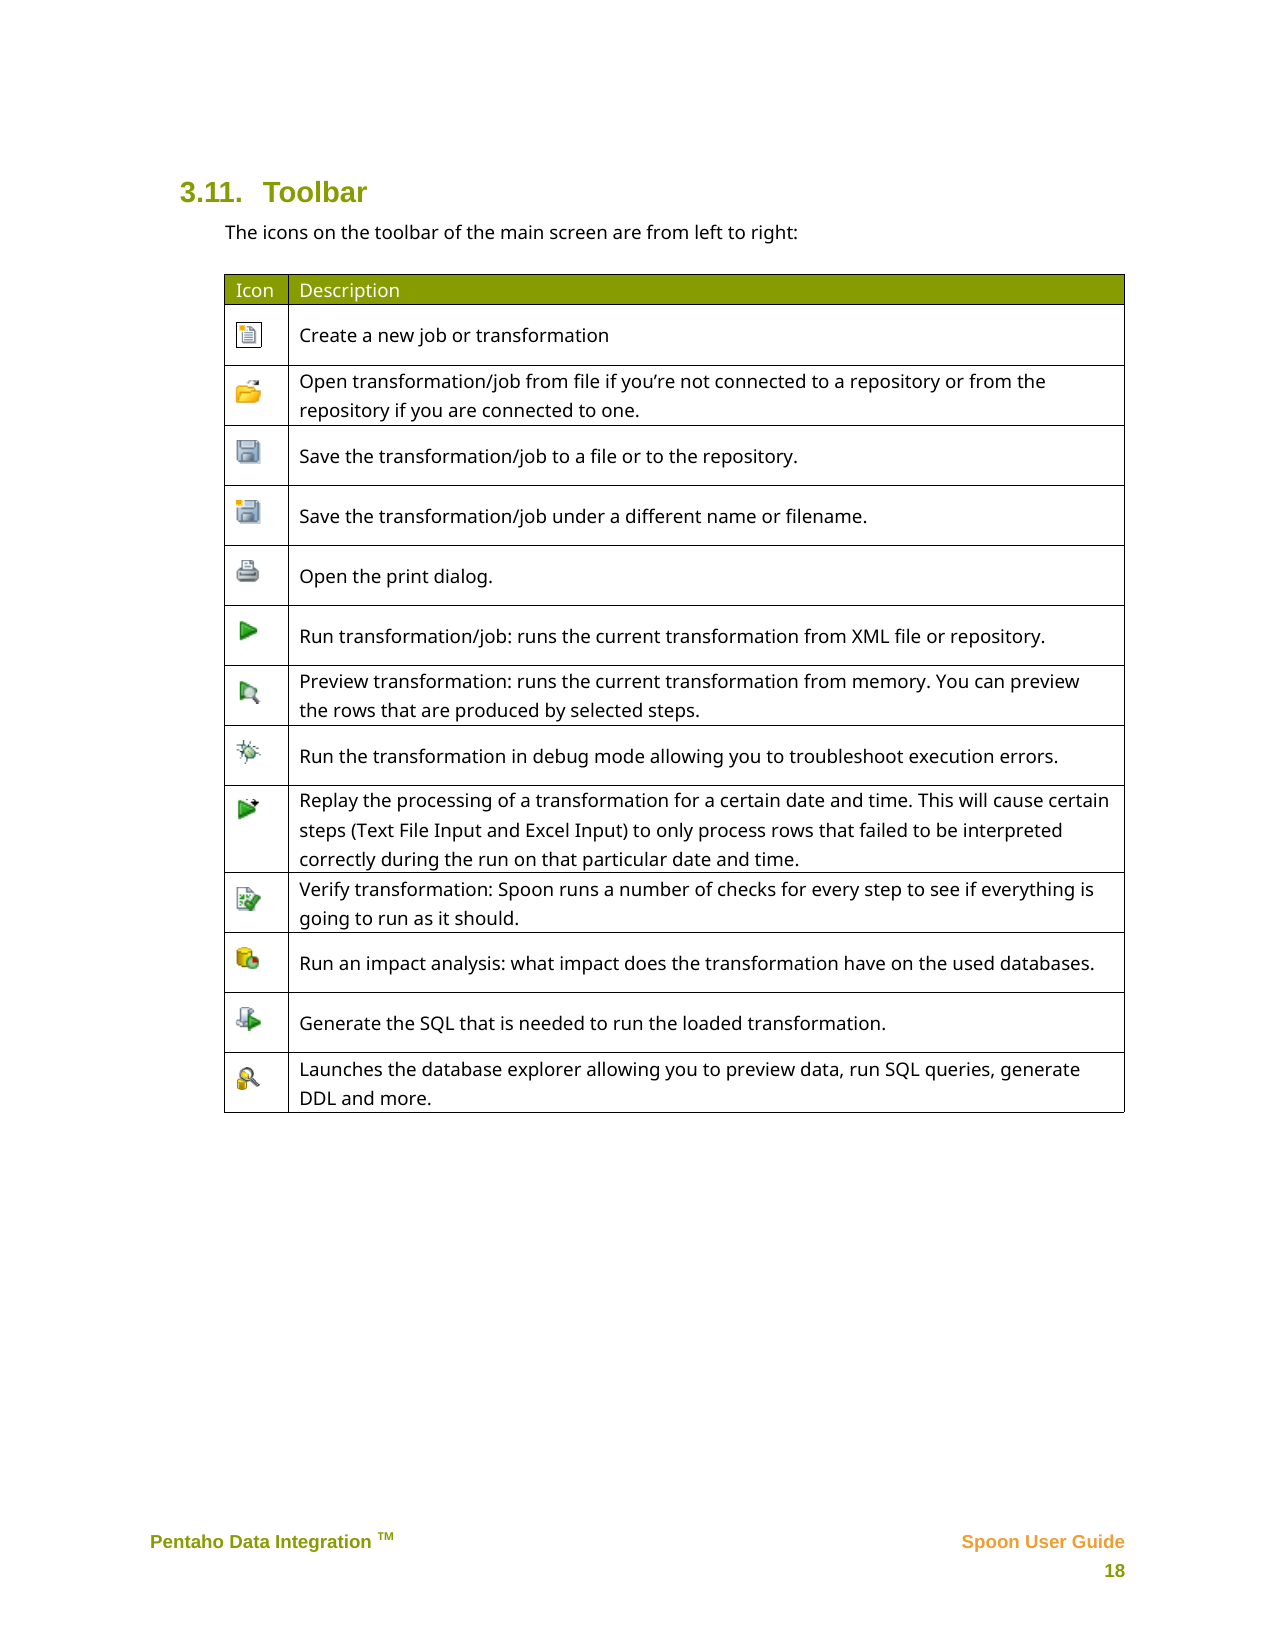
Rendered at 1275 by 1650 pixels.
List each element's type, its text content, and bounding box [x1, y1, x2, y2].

table_cell [225, 366, 288, 424]
table_cell [225, 993, 288, 1052]
table_header Icon [225, 275, 288, 304]
table_cell [225, 933, 288, 992]
table_cell [225, 786, 288, 872]
table_cell Generate the SQL that is needed to run the loaded transformation. [289, 993, 1124, 1052]
table_cell Open the print dialog. [289, 546, 1124, 604]
table_cell [225, 666, 288, 724]
picture [235, 887, 261, 911]
table_cell [225, 305, 288, 364]
table_cell [225, 606, 288, 664]
picture [235, 1007, 261, 1031]
picture [235, 1067, 262, 1091]
table_cell Save the transformation/job to a file or to the repository. [289, 426, 1124, 484]
table_cell [225, 873, 288, 932]
table_cell Run the transformation in debug mode allowing you to troubleshoot execution errors. [289, 726, 1124, 784]
picture [235, 740, 261, 764]
table_cell [225, 426, 288, 484]
table_cell Run transformation/job: runs the current transformation from XML file or repository. [289, 606, 1124, 664]
subtitle Toolbar [179, 175, 1125, 210]
picture [235, 680, 261, 704]
table_cell Verify transformation: Spoon runs a number of checks for every step to see if everything is going to run as it should. [289, 873, 1124, 932]
table_cell [225, 486, 288, 544]
text The icons on the toolbar of the main screen are from left to right: [225, 216, 1125, 245]
picture [235, 947, 261, 971]
picture [235, 380, 261, 405]
table_cell [225, 546, 288, 604]
table_cell Replay the processing of a transformation for a certain date and time. This will cause certain steps (Text File Input and Excel Input) to only process rows that failed to be interpreted correctly during the run on that particular date and time. [289, 786, 1124, 872]
table_cell Open transformation/job from file if you’re not connected to a repository or from the repository if you are connected to one. [289, 366, 1124, 424]
picture [235, 440, 261, 464]
table_cell Run an impact analysis: what impact does the transformation have on the used databases. [289, 933, 1124, 992]
table_cell [225, 726, 288, 784]
table_cell [225, 1053, 288, 1112]
table_cell Create a new job or transformation [289, 305, 1124, 364]
table_cell Save the transformation/job under a different name or filename. [289, 486, 1124, 544]
table_cell Preview transformation: runs the current transformation from memory. You can preview the rows that are produced by selected steps. [289, 666, 1124, 724]
picture [235, 560, 261, 584]
picture [235, 799, 261, 823]
table_header Description [289, 275, 1124, 304]
table_cell Launches the database explorer allowing you to preview data, run SQL queries, generate DDL and more. [289, 1053, 1124, 1112]
picture [238, 325, 258, 344]
picture [235, 620, 261, 644]
picture [235, 500, 261, 524]
